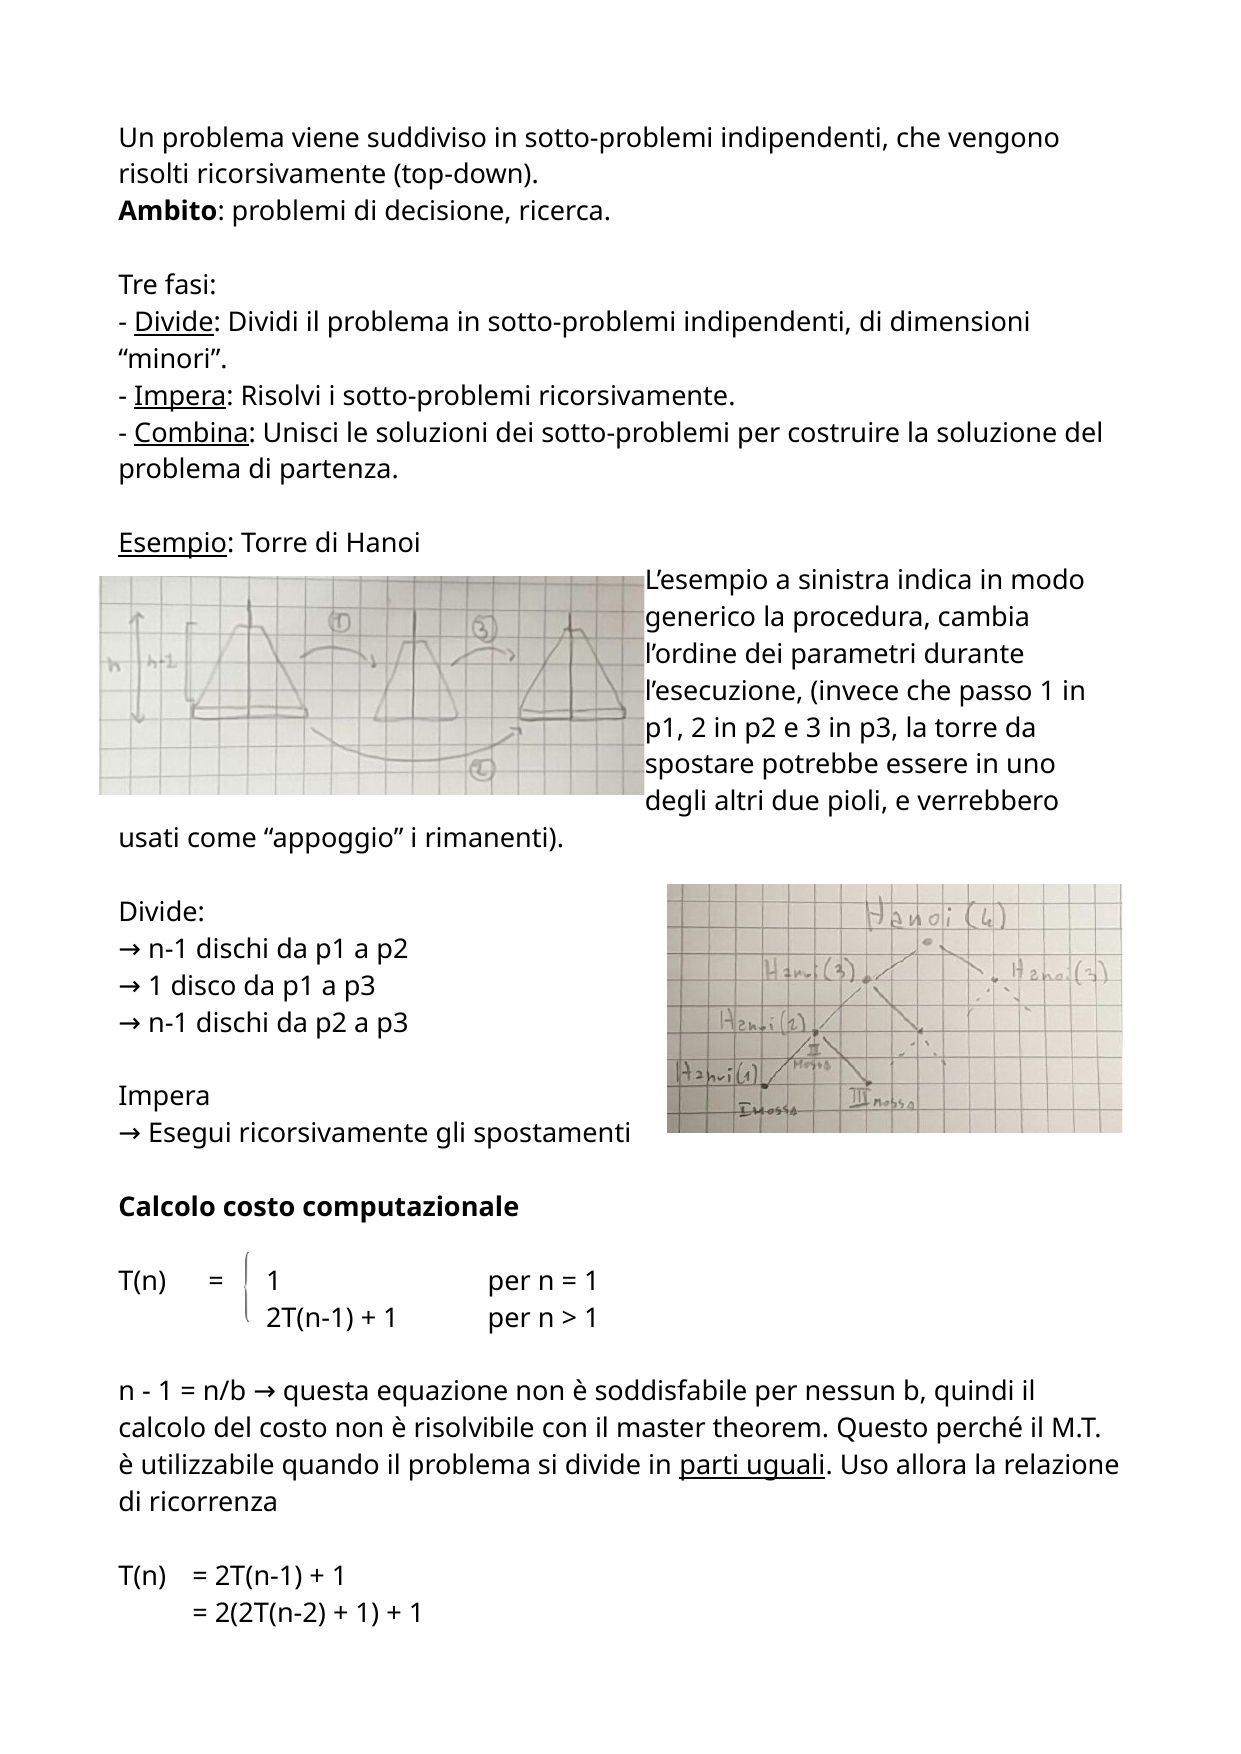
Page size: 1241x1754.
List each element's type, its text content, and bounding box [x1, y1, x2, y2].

text = 2(2T(n-2) + 1) + 1 [118, 1593, 1122, 1630]
text 2T(n-1) + 1 per n > 1 [118, 1298, 1122, 1335]
text → 1 disco da p1 a p3 [118, 966, 667, 1003]
text L’esempio a sinistra indica in modo generico la procedura, cambia l’ordine dei parametri durante l’esecuzione, (invece che passo 1 in p1, 2 in p2 e 3 in p3, la torre da spostare potrebbe essere in uno degli altri due pioli, e verrebbero usati come “appoggio” i rimanenti). [118, 561, 1122, 856]
text Ambito: problemi di decisione, ricerca. [118, 192, 1122, 229]
text T(n) = 2T(n-1) + 1 [118, 1556, 1122, 1593]
text → n-1 dischi da p1 a p2 [118, 929, 667, 966]
text - Combina: Unisci le soluzioni dei sotto-problemi per costruire la soluzione del problema di partenza. [118, 413, 1122, 487]
picture [667, 897, 1123, 1133]
text Un problema viene suddiviso in sotto-problemi indipendenti, che vengono risolti ricorsivamente (top-down). [118, 118, 1122, 192]
text - Impera: Risolvi i sotto-problemi ricorsivamente. [118, 376, 1122, 413]
picture [242, 1248, 248, 1323]
text Tre fasi: [118, 266, 1122, 302]
text → Esegui ricorsivamente gli spostamenti [118, 1114, 1122, 1151]
text T(n) = [118, 1261, 242, 1298]
text 1 per n = 1 [248, 1261, 1122, 1298]
text Calcolo costo computazionale [118, 1187, 1122, 1224]
text Impera [118, 1077, 667, 1114]
picture [98, 576, 645, 795]
text → n-1 dischi da p2 a p3 [118, 1003, 667, 1040]
text Esempio: Torre di Hanoi [118, 524, 1122, 561]
text n - 1 = n/b → questa equazione non è soddisfabile per nessun b, quindi il calcolo del costo non è risolvibile con il master theorem. Questo perché il M.T. è utilizzabile quando il problema si divide in parti uguali. Uso allora la relazione di ricorrenza [118, 1372, 1122, 1519]
text Divide: [118, 892, 1122, 929]
text - Divide: Dividi il problema in sotto-problemi indipendenti, di dimensioni “minori”. [118, 302, 1122, 376]
